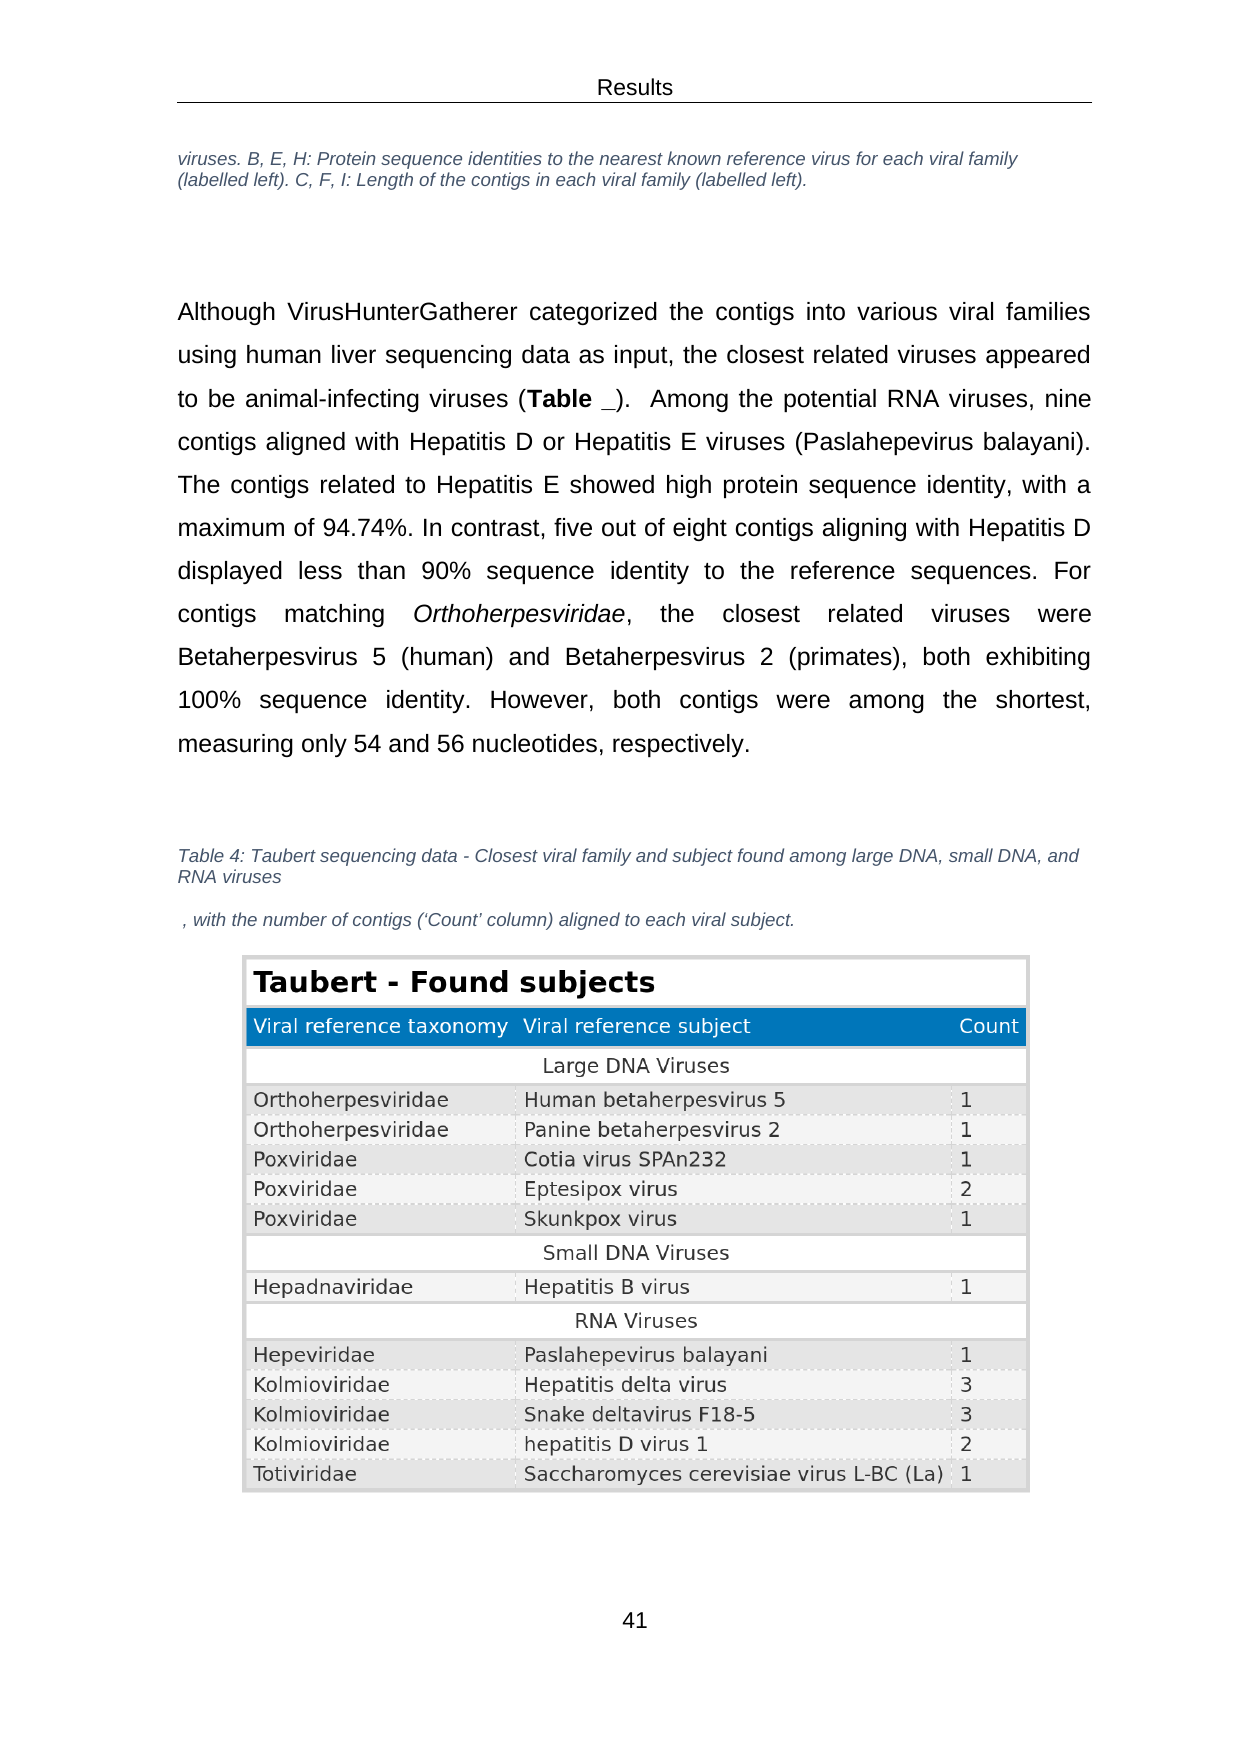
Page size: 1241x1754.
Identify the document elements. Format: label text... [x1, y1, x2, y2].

text viruses. B, E, H: Protein sequence identities to the nearest known reference virus for each viral family (labelled left). C, F, I: Length of the contigs in each viral family (labelled left). [177, 147, 1092, 191]
text Although VirusHunterGatherer categorized the contigs into various viral families using human liver sequencing data as input, the closest related viruses appeared to be animal-infecting viruses (Table _). Among the potential RNA viruses, nine contigs aligned with Hepatitis D or Hepatitis E viruses (Paslahepevirus balayani). The contigs related to Hepatitis E showed high protein sequence identity, with a maximum of 94.74%. In contrast, five out of eight contigs aligning with Hepatitis D displayed less than 90% sequence identity to the reference sequences. For contigs matching Orthoherpesviridae, the closest related viruses were Betaherpesvirus 5 (human) and Betaherpesvirus 2 (primates), both exhibiting 100% sequence identity. However, both contigs were among the shortest, measuring only 54 and 56 nucleotides, respectively. [177, 297, 1092, 757]
text Table 4: Taubert sequencing data - Closest viral family and subject found among large DNA, small DNA, and RNA viruses [177, 844, 1092, 888]
text , with the number of contigs (‘Count’ column) aligned to each viral subject. [177, 908, 1092, 930]
